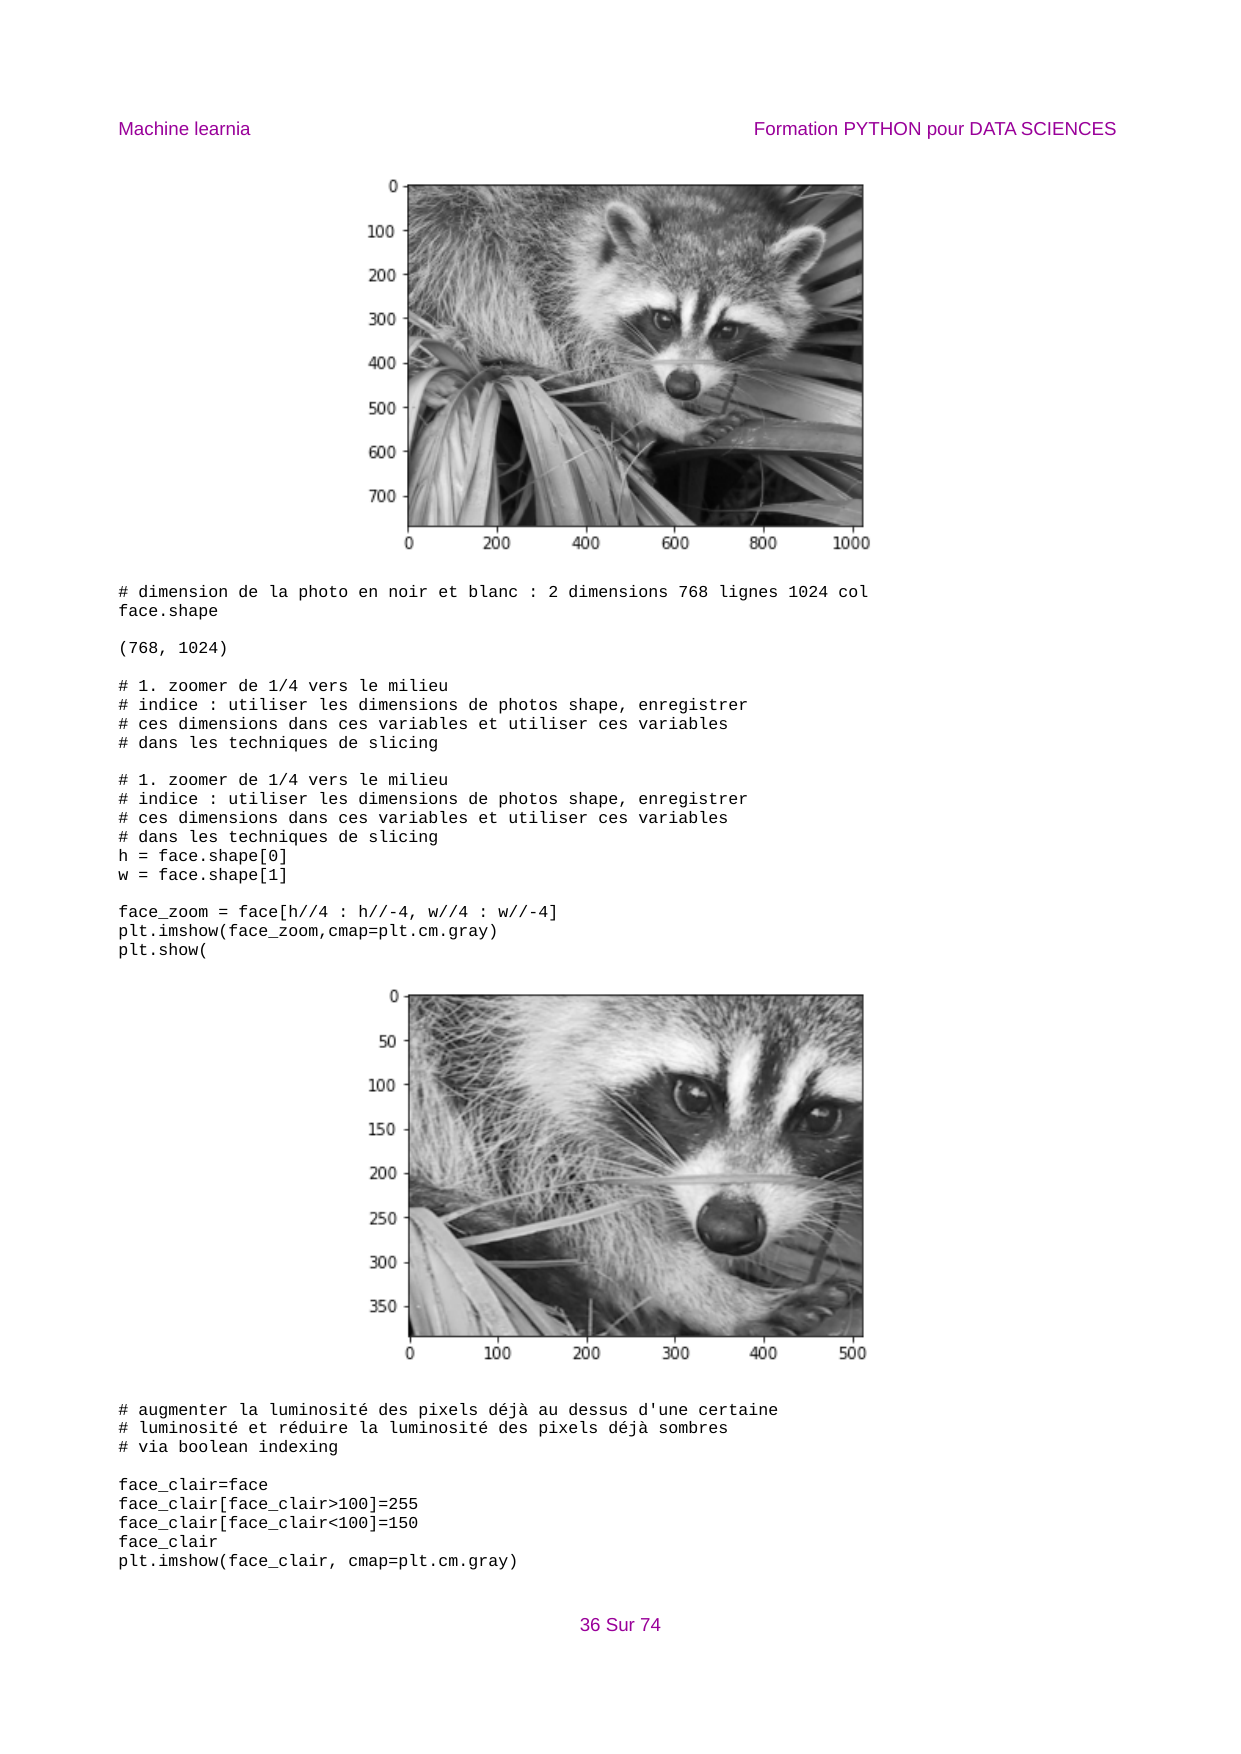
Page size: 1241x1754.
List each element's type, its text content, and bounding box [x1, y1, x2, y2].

text h = face.shape[0] [118, 847, 1122, 866]
text # dans les techniques de slicing [118, 734, 1122, 753]
text # 1. zoomer de 1/4 vers le milieu [118, 772, 1122, 791]
text # dimension de la photo en noir et blanc : 2 dimensions 768 lignes 1024 col [118, 583, 1122, 602]
text face_clair [118, 1533, 1122, 1552]
text # via boolean indexing [118, 1439, 1122, 1458]
text # indice : utiliser les dimensions de photos shape, enregistrer [118, 696, 1122, 715]
text face_clair[face_clair<100]=150 [118, 1514, 1122, 1533]
picture [338, 979, 903, 1383]
text # ces dimensions dans ces variables et utiliser ces variables [118, 809, 1122, 828]
text plt.imshow(face_clair, cmap=plt.cm.gray) [118, 1552, 1122, 1571]
text # luminosité et réduire la luminosité des pixels déjà sombres [118, 1420, 1122, 1439]
text face_clair[face_clair>100]=255 [118, 1496, 1122, 1514]
text # augmenter la luminosité des pixels déjà au dessus d'une certaine [118, 1401, 1122, 1420]
text face_clair=face [118, 1477, 1122, 1496]
text plt.imshow(face_zoom,cmap=plt.cm.gray) [118, 923, 1122, 942]
text face.shape [118, 602, 1122, 621]
text # ces dimensions dans ces variables et utiliser ces variables [118, 715, 1122, 734]
picture [348, 169, 892, 565]
text # 1. zoomer de 1/4 vers le milieu [118, 678, 1122, 696]
text w = face.shape[1] [118, 866, 1122, 885]
text (768, 1024) [118, 640, 1122, 659]
text face_zoom = face[h//4 : h//-4, w//4 : w//-4] [118, 904, 1122, 923]
text plt.show( [118, 942, 1122, 960]
text # dans les techniques de slicing [118, 828, 1122, 847]
text # indice : utiliser les dimensions de photos shape, enregistrer [118, 791, 1122, 809]
